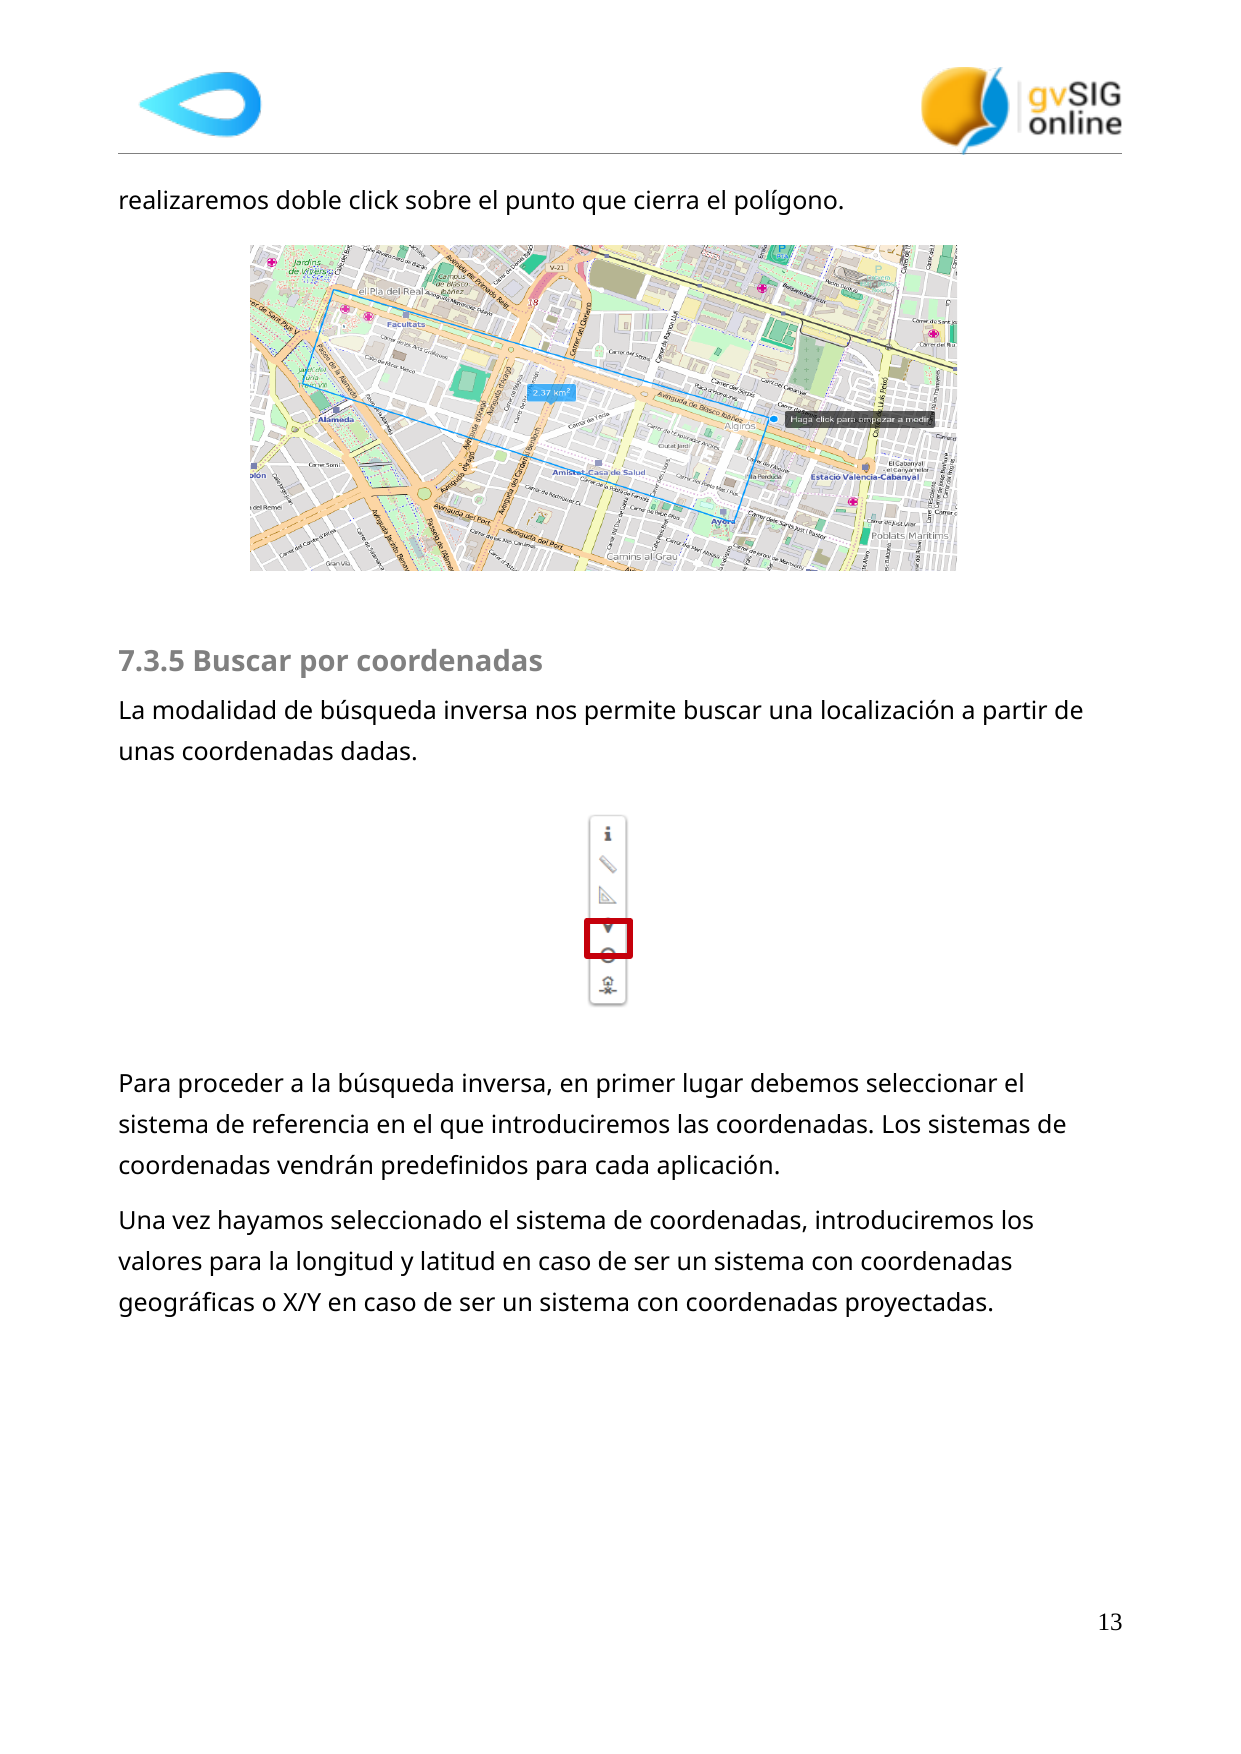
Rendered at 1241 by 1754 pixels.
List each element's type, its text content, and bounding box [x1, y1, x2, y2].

picture [921, 67, 1122, 155]
picture [586, 814, 631, 918]
picture [119, 62, 282, 154]
picture [586, 959, 631, 1009]
text Para proceder a la búsqueda inversa, en primer lugar debemos seleccionar el sistema de referencia en el que introduciremos las coordenadas. Los sistemas de coordenadas vendrán predefinidos para cada aplicación. [118, 1066, 1122, 1181]
text Una vez hayamos seleccionado el sistema de coordenadas, introduciremos los valores para la longitud y latitud en caso de ser un sistema con coordenadas geográficas o X/Y en caso de ser un sistema con coordenadas proyectadas. [118, 1203, 1122, 1318]
picture [250, 245, 958, 571]
text realizaremos doble click sobre el punto que cierra el polígono. [118, 182, 1122, 216]
subtitle 7.3.5 Buscar por coordenadas [118, 640, 1122, 680]
picture [590, 924, 627, 953]
text La modalidad de búsqueda inversa nos permite buscar una localización a partir de unas coordenadas dadas. [118, 692, 1122, 767]
